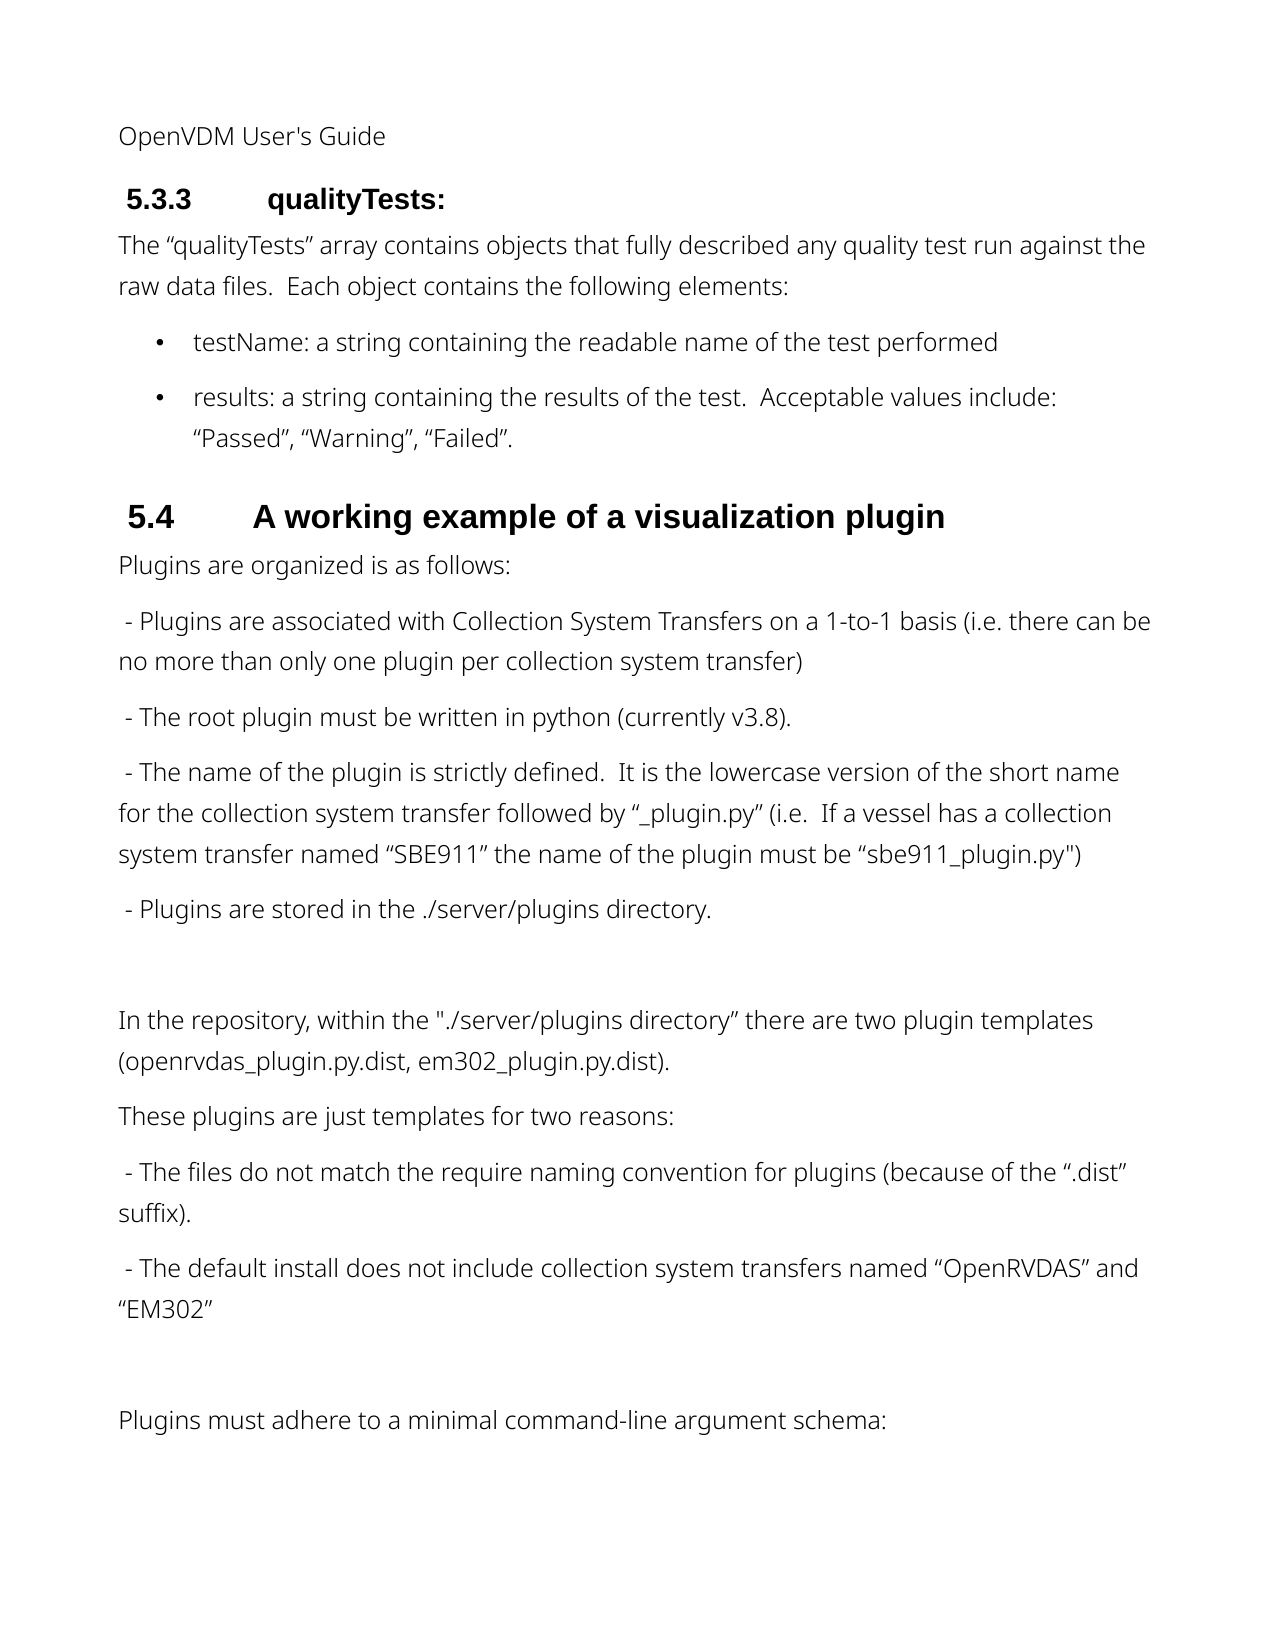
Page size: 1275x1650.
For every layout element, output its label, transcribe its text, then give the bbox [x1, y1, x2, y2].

text - Plugins are stored in the ./server/plugins directory. [118, 892, 1157, 926]
text Plugins are organized is as follows: [118, 548, 1157, 582]
list results: a string containing the results of the test. Acceptable values include: “Passed”, “Warning”, “Failed”. [156, 379, 1157, 454]
text These plugins are just templates for two reasons: [118, 1099, 1157, 1133]
text Plugins must adhere to a minimal command-line argument schema: [118, 1402, 1157, 1436]
text - The default install does not include collection system transfers named “OpenRVDAS” and “EM302” [118, 1251, 1157, 1326]
text - Plugins are associated with Collection System Transfers on a 1-to-1 basis (i.e. there can be no more than only one plugin per collection system transfer) [118, 603, 1157, 678]
subtitle qualityTests: [118, 182, 1157, 215]
list testName: a string containing the readable name of the test performed [156, 324, 1157, 358]
text The “qualityTests” array contains objects that fully described any quality test run against the raw data files. Each object contains the following elements: [118, 228, 1157, 303]
text - The root plugin must be written in python (currently v3.8). [118, 699, 1157, 733]
text - The files do not match the require naming convention for plugins (because of the “.dist” suffix). [118, 1154, 1157, 1229]
text In the repository, within the "./server/plugins directory” there are two plugin templates (openrvdas_plugin.py.dist, em302_plugin.py.dist). [118, 1003, 1157, 1078]
subtitle A working example of a visualization plugin [118, 497, 1157, 535]
text - The name of the plugin is strictly defined. It is the lowercase version of the short name for the collection system transfer followed by “_plugin.py” (i.e. If a vessel has a collection system transfer named “SBE911” the name of the plugin must be “sbe911_plugin.py") [118, 755, 1157, 871]
